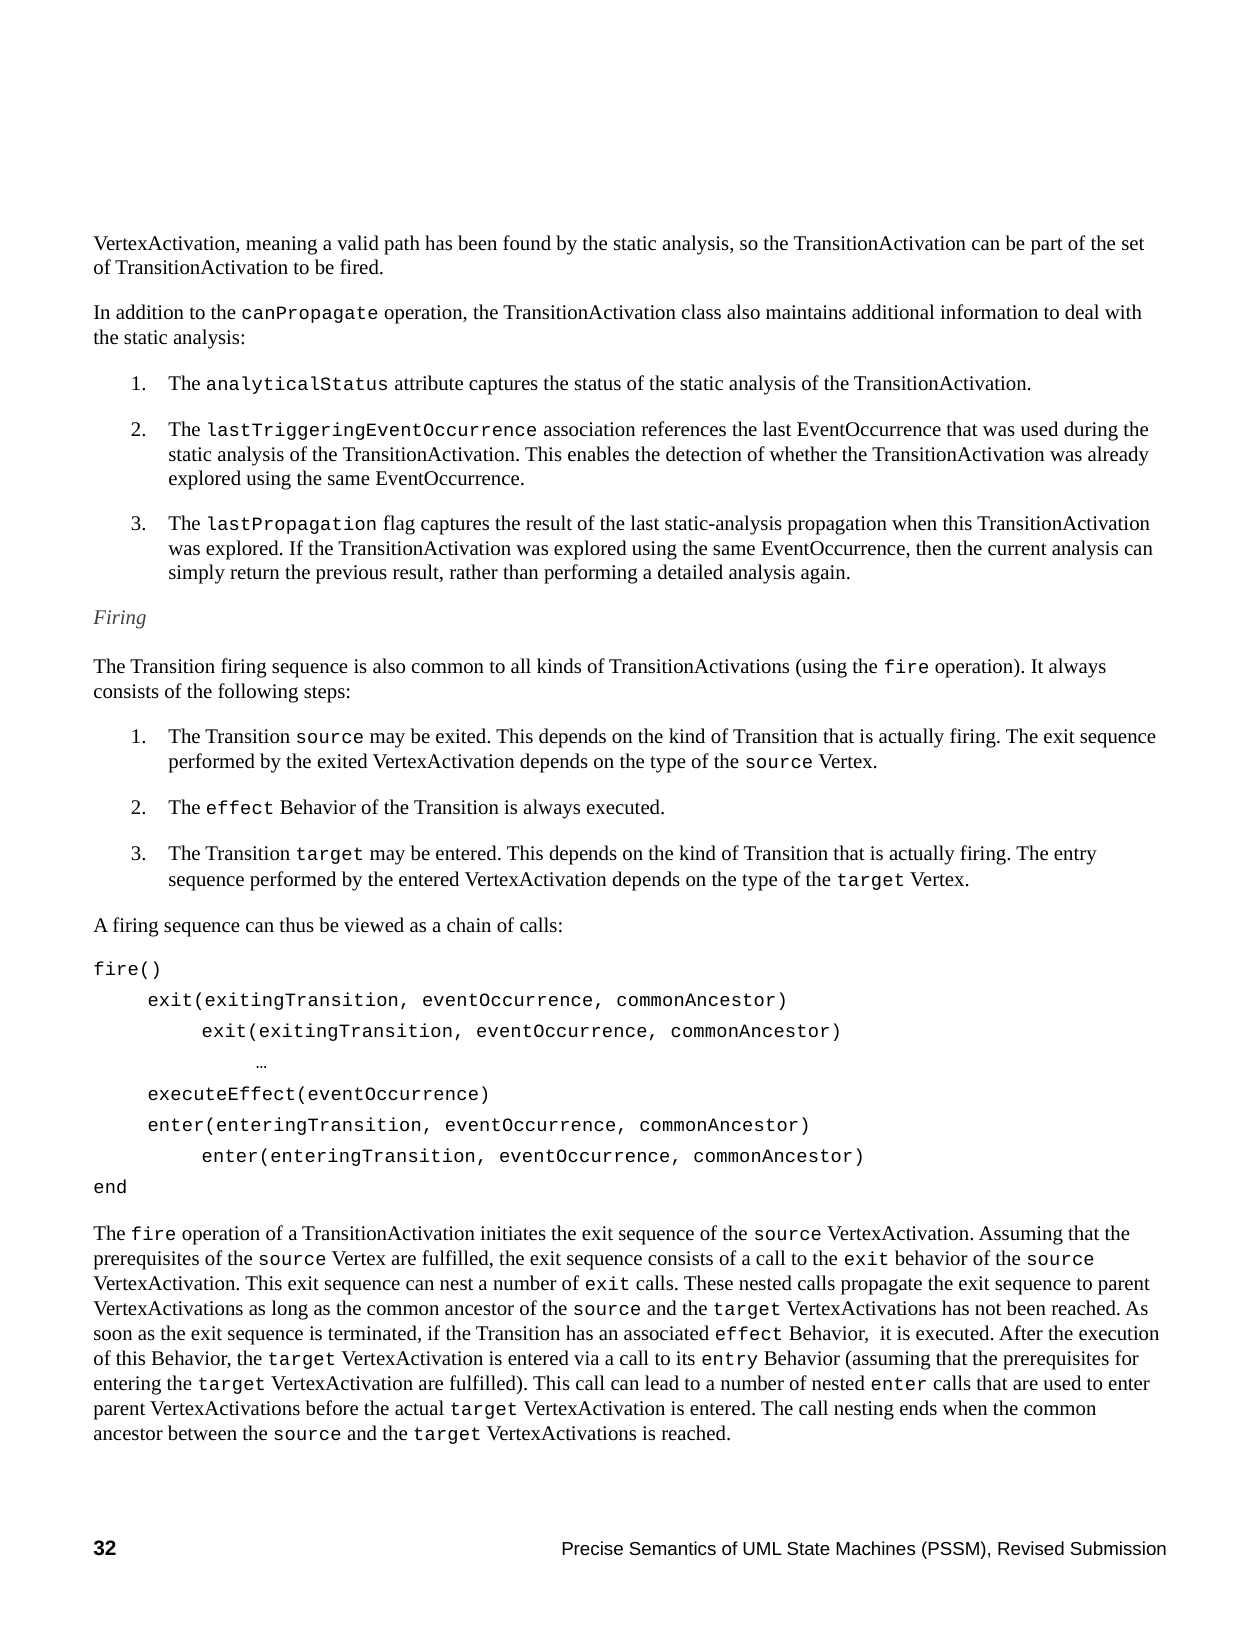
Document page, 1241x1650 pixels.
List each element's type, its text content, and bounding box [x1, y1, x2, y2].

list The effect Behavior of the Transition is always executed. [131, 795, 1164, 820]
text exit(exitingTransition, eventOccurrence, commonAncestor) [93, 1020, 1164, 1043]
text In addition to the canPropagate operation, the TransitionActivation class also maintains additional information to deal with the static analysis: [93, 300, 1164, 349]
text exit(exitingTransition, eventOccurrence, commonAncestor) [93, 989, 1164, 1012]
subtitle Firing [93, 605, 1164, 629]
text VertexActivation, meaning a valid path has been found by the static analysis, so the TransitionActivation can be part of the set of TransitionActivation to be fired. [93, 231, 1164, 279]
list The lastPropagation flag captures the result of the last static-analysis propagation when this TransitionActivation was explored. If the TransitionActivation was explored using the same EventOccurrence, then the current analysis can simply return the previous result, rather than performing a detailed analysis again. [131, 511, 1164, 584]
text fire() [93, 958, 1164, 981]
text A firing sequence can thus be viewed as a chain of calls: [93, 913, 1164, 937]
text end [93, 1176, 1164, 1199]
text The fire operation of a TransitionActivation initiates the exit sequence of the source VertexActivation. Assuming that the prerequisites of the source Vertex are fulfilled, the exit sequence consists of a call to the exit behavior of the source VertexActivation. This exit sequence can nest a number of exit calls. These nested calls propagate the exit sequence to parent VertexActivations as long as the common ancestor of the source and the target VertexActivations has not been reached. As soon as the exit sequence is terminated, if the Transition has an associated effect Behavior, it is executed. After the execution of this Behavior, the target VertexActivation is entered via a call to its entry Behavior (assuming that the prerequisites for entering the target VertexActivation are fulfilled). This call can lead to a number of nested enter calls that are used to enter parent VertexActivations before the actual target VertexActivation is entered. The call nesting ends when the common ancestor between the source and the target VertexActivations is reached. [93, 1220, 1164, 1446]
list The Transition target may be entered. This depends on the kind of Transition that is actually firing. The entry sequence performed by the entered VertexActivation depends on the type of the target Vertex. [131, 841, 1164, 892]
list The lastTriggeringEventOccurrence association references the last EventOccurrence that was used during the static analysis of the TransitionActivation. This enables the detection of whether the TransitionActivation was already explored using the same EventOccurrence. [131, 417, 1164, 490]
text executeEffect(eventOccurrence) [93, 1083, 1164, 1106]
text … [93, 1051, 1164, 1074]
text enter(enteringTransition, eventOccurrence, commonAncestor) [93, 1114, 1164, 1137]
list The analyticalStatus attribute captures the status of the static analysis of the TransitionActivation. [131, 370, 1164, 396]
text The Transition firing sequence is also common to all kinds of TransitionActivations (using the fire operation). It always consists of the following steps: [93, 654, 1164, 703]
text enter(enteringTransition, eventOccurrence, commonAncestor) [93, 1145, 1164, 1168]
list The Transition source may be exited. This depends on the kind of Transition that is actually firing. The exit sequence performed by the exited VertexActivation depends on the type of the source Vertex. [131, 724, 1164, 774]
